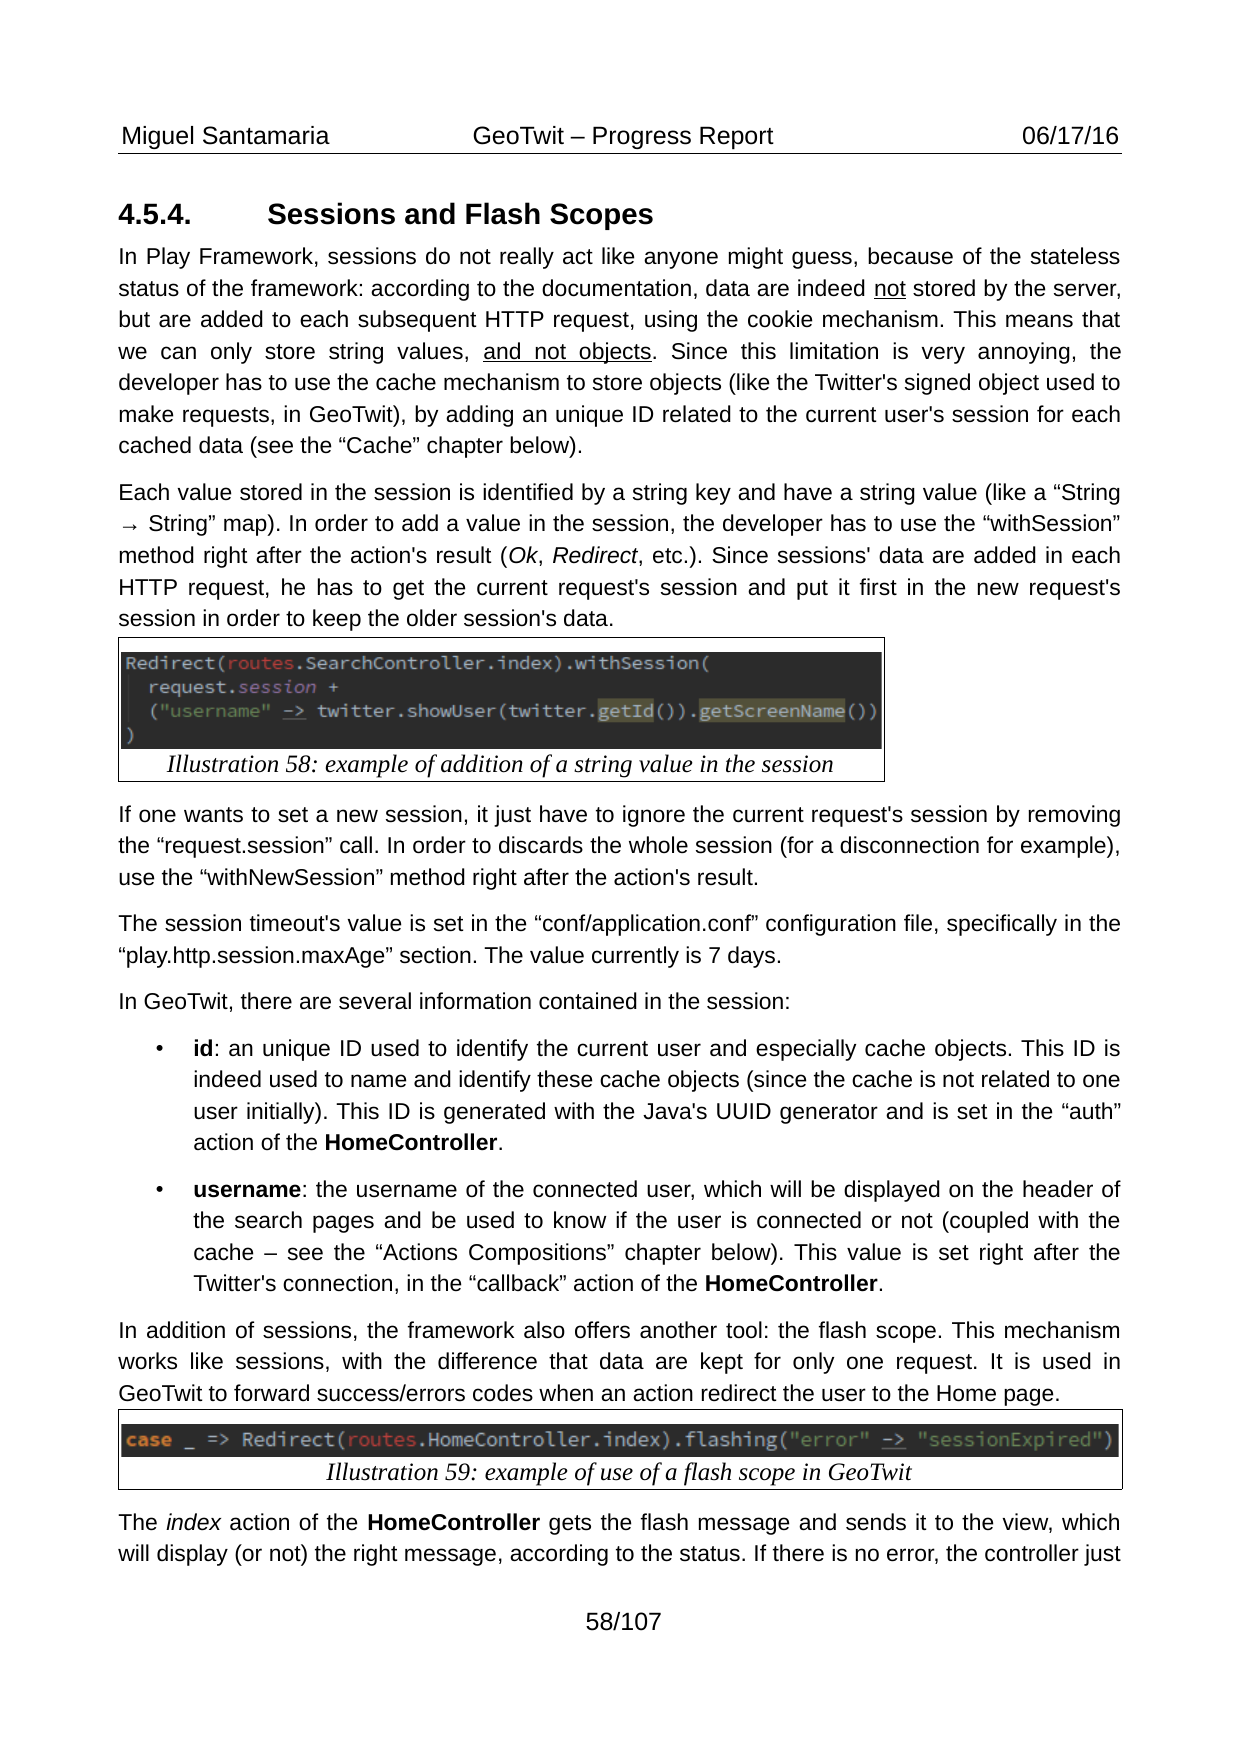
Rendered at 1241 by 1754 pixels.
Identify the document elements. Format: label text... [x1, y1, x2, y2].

text Illustration 58: example of addition of a string value in the session [121, 749, 882, 778]
text Each value stored in the session is identified by a string key and have a string value (like a “String → String” map). In order to add a value in the session, the developer has to use the “withSession” method right after the action's result (Ok, Redirect, etc.). Since sessions' data are added in each HTTP request, he has to get the current request's session and put it first in the new request's session in order to keep the older session's data. [118, 479, 1122, 631]
text In addition of sessions, the framework also offers another tool: the flash scope. This mechanism works like sessions, with the difference that data are kept for only one request. It is used in GeoTwit to forward success/errors codes when an action redirect the user to the Home page. [118, 1317, 1122, 1406]
subtitle Sessions and Flash Scopes [118, 197, 1122, 231]
picture [121, 652, 882, 749]
text In Play Framework, sessions do not really act like anyone might guess, because of the stateless status of the framework: according to the documentation, data are indeed not stored by the server, but are added to each subsequent HTTP request, using the cookie mechanism. This means that we can only store string values, and not objects. Since this limitation is very annoying, the developer has to use the cache mechanism to store objects (like the Twitter's signed object used to make requests, in GeoTwit), by adding an unique ID related to the current user's session for each cached data (see the “Cache” chapter below). [118, 243, 1122, 459]
text In GeoTwit, there are several information contained in the session: [118, 988, 1122, 1014]
text If one wants to set a new session, it just have to ignore the current request's session by removing the “request.session” call. In order to discards the whole session (for a disconnection for example), use the “withNewSession” method right after the action's result. [119, 638, 884, 781]
list username: the username of the connected user, which will be displayed on the header of the search pages and be used to know if the user is connected or not (coupled with the cache – see the “Actions Compositions” chapter below). This value is set right after the Twitter's connection, in the “callback” action of the HomeController. [156, 1176, 1122, 1297]
text If one wants to set a new session, it just have to ignore the current request's session by removing the “request.session” call. In order to discards the whole session (for a disconnection for example), use the “withNewSession” method right after the action's result. [118, 651, 1122, 890]
text [119, 1410, 1122, 1489]
picture [121, 1424, 1119, 1457]
list id: an unique ID used to identify the current user and especially cache objects. This ID is indeed used to name and identify these cache objects (since the cache is not related to one user initially). This ID is generated with the Java's UUID generator and is set in the “auth” action of the HomeController. [156, 1034, 1122, 1156]
text The index action of the HomeController gets the flash message and sends it to the view, which will display (or not) the right message, according to the status. If there is no error, the controller just [118, 1490, 1122, 1567]
text Illustration 59: example of use of a flash scope in GeoTwit [121, 1457, 1119, 1486]
text The session timeout's value is set in the “conf/application.conf” configuration file, specifically in the “play.http.session.maxAge” section. The value currently is 7 days. [118, 910, 1122, 968]
